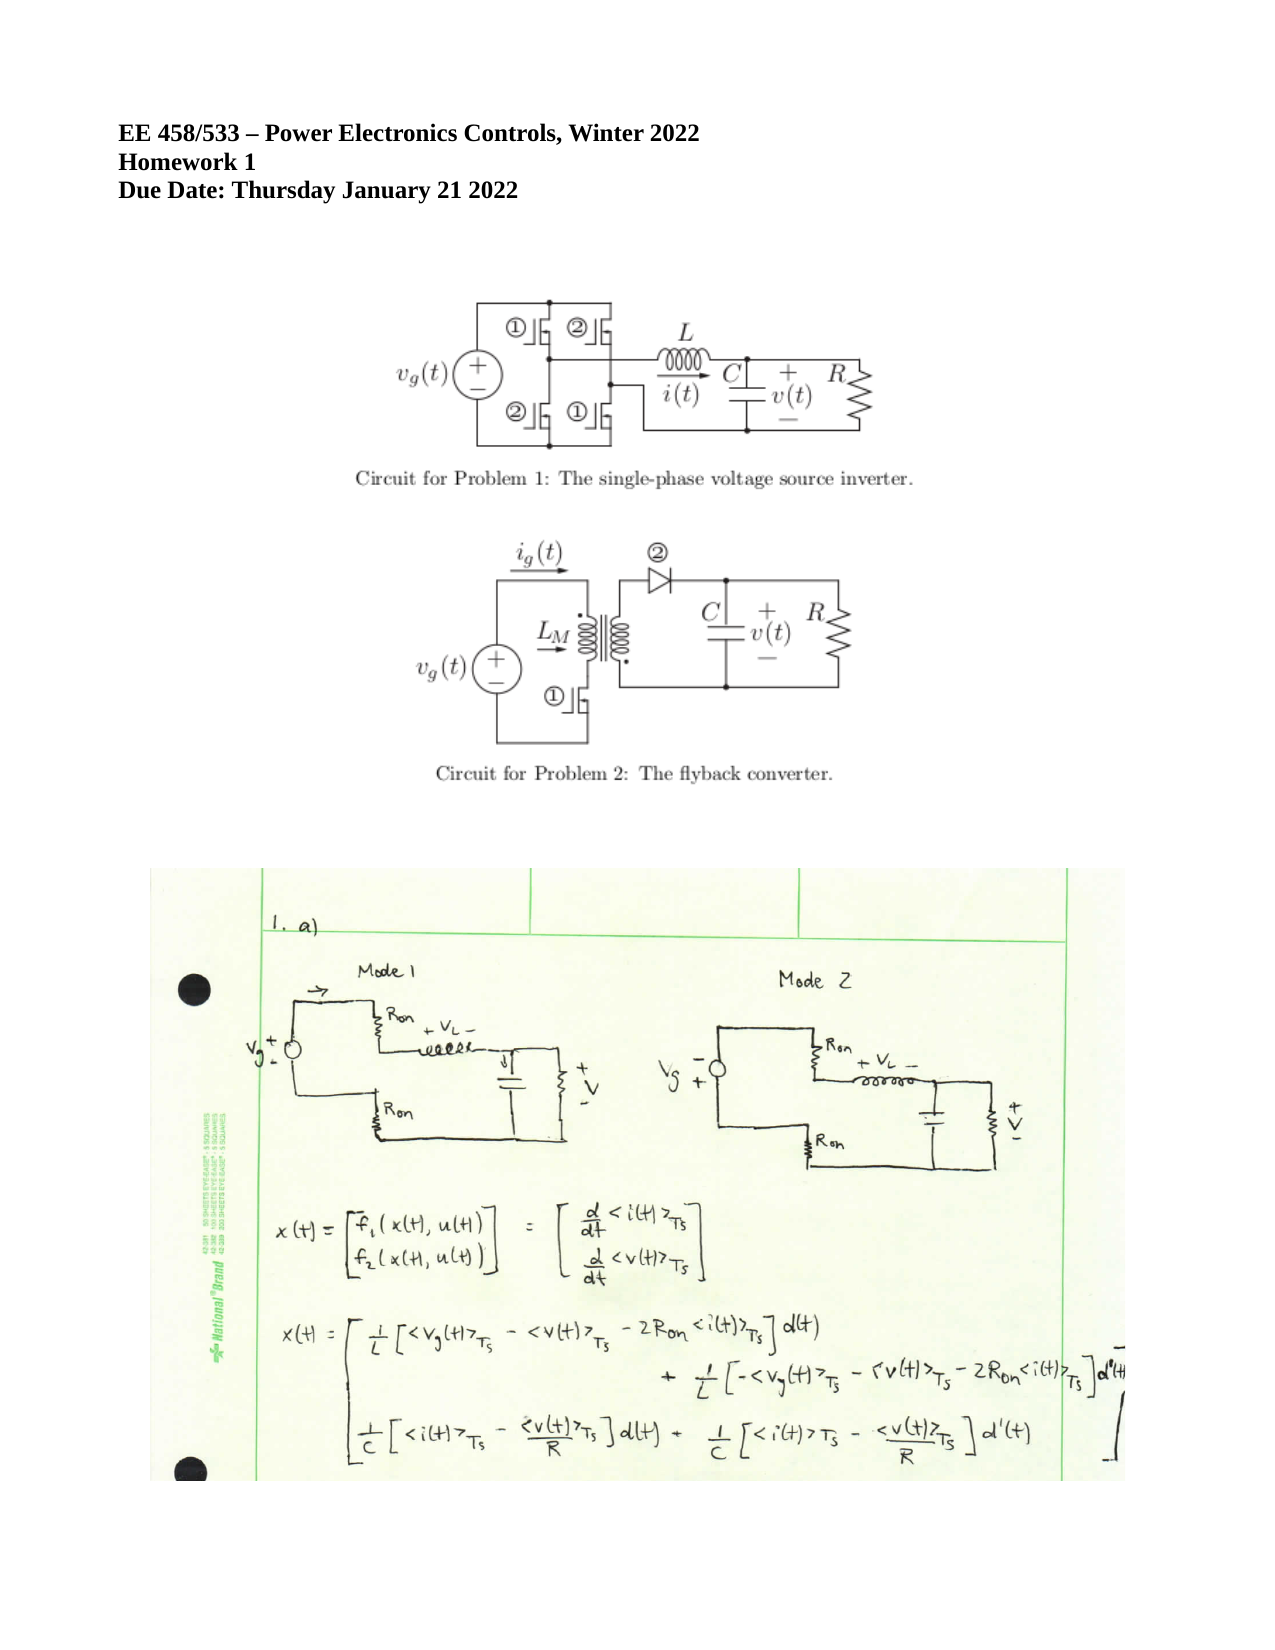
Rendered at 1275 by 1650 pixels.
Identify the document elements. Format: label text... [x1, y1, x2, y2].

picture [337, 276, 938, 814]
text EE 458/533 – Power Electronics Controls, Winter 2022 [118, 118, 1157, 147]
text Due Date: Thursday January 21 2022 [118, 176, 1157, 204]
text Homework 1 [118, 147, 1157, 176]
